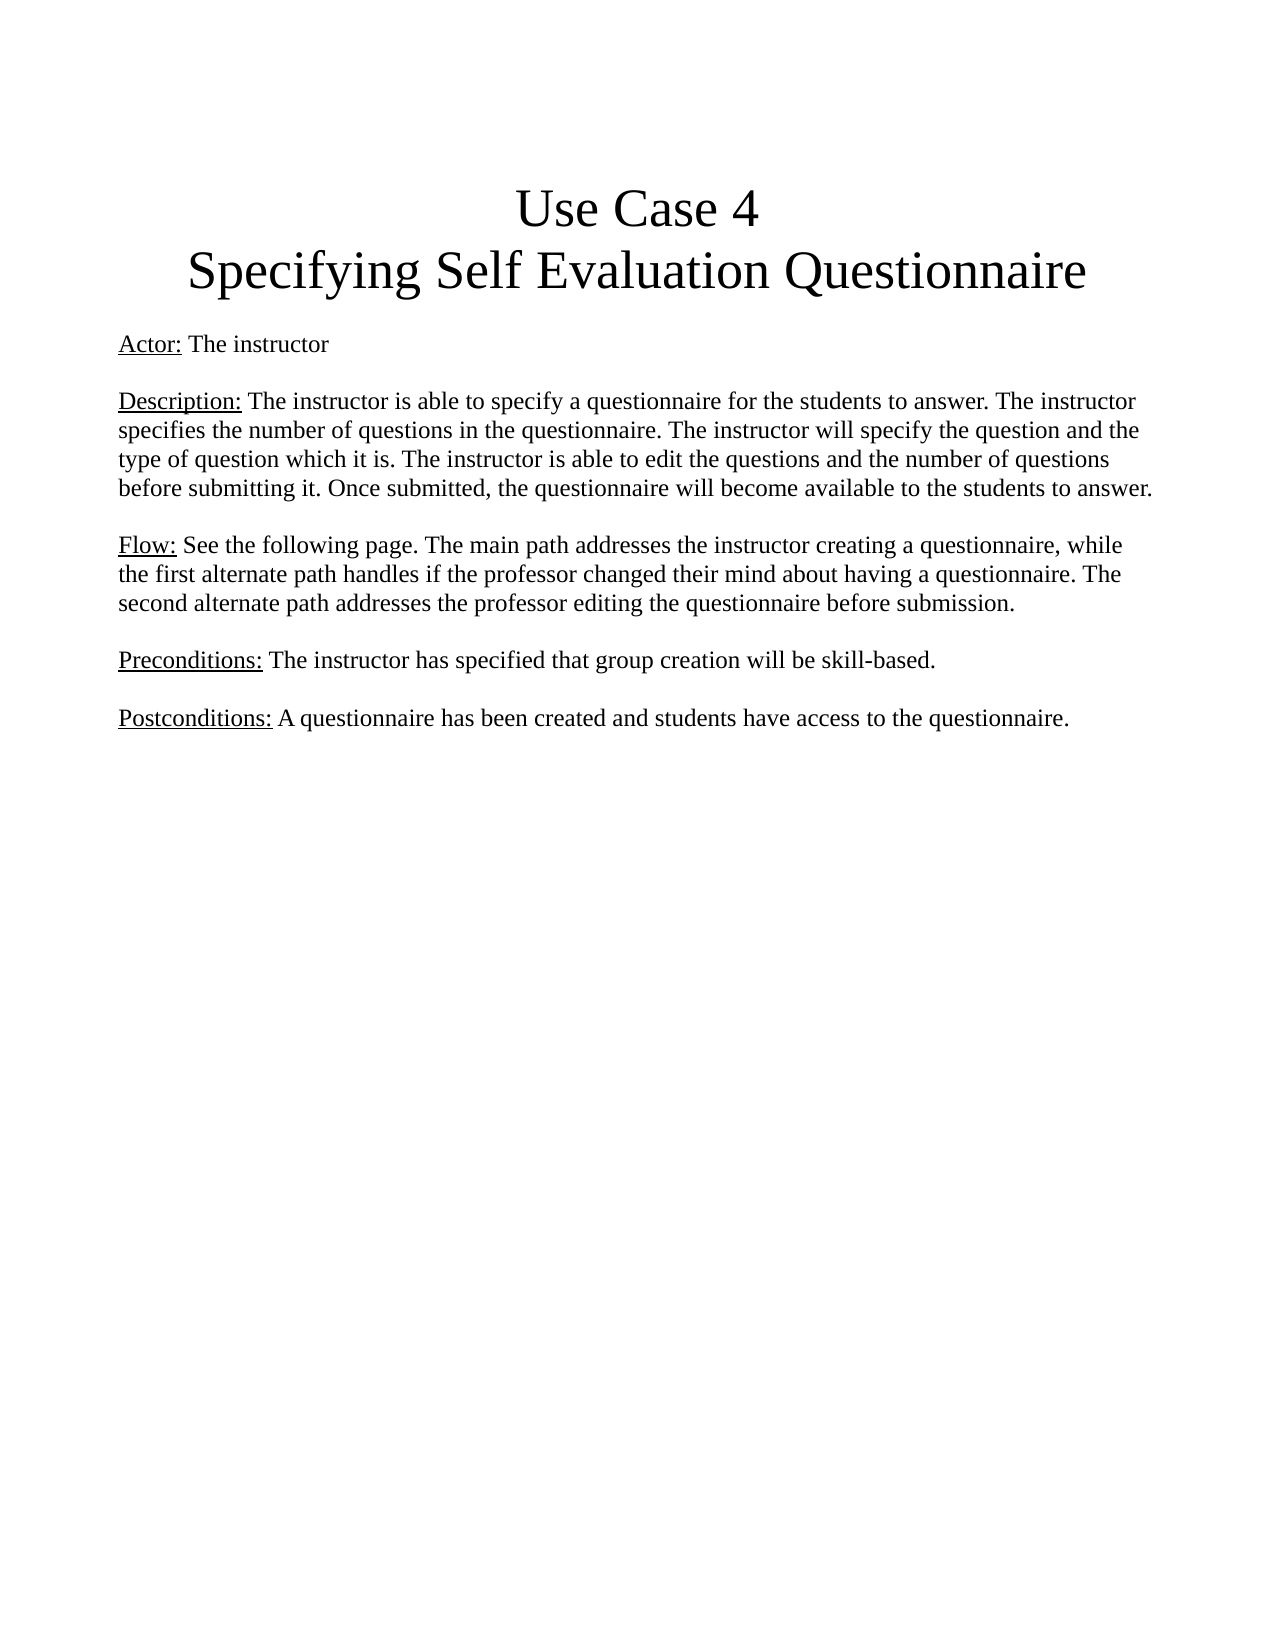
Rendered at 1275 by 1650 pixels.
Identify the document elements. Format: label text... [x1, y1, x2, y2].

text Flow: See the following page. The main path addresses the instructor creating a questionnaire, while the first alternate path handles if the professor changed their mind about having a questionnaire. The second alternate path addresses the professor editing the questionnaire before submission. [118, 530, 1157, 616]
text Use Case 4 [118, 176, 1157, 238]
text Postconditions: A questionnaire has been created and students have access to the questionnaire. [118, 703, 1157, 731]
text Preconditions: The instructor has specified that group creation will be skill-based. [118, 645, 1157, 674]
text Description: The instructor is able to specify a questionnaire for the students to answer. The instructor specifies the number of questions in the questionnaire. The instructor will specify the question and the type of question which it is. The instructor is able to edit the questions and the number of questions before submitting it. Once submitted, the questionnaire will become available to the students to answer. [118, 386, 1157, 501]
text Specifying Self Evaluation Questionnaire [118, 238, 1157, 300]
text Actor: The instructor [118, 329, 1157, 358]
